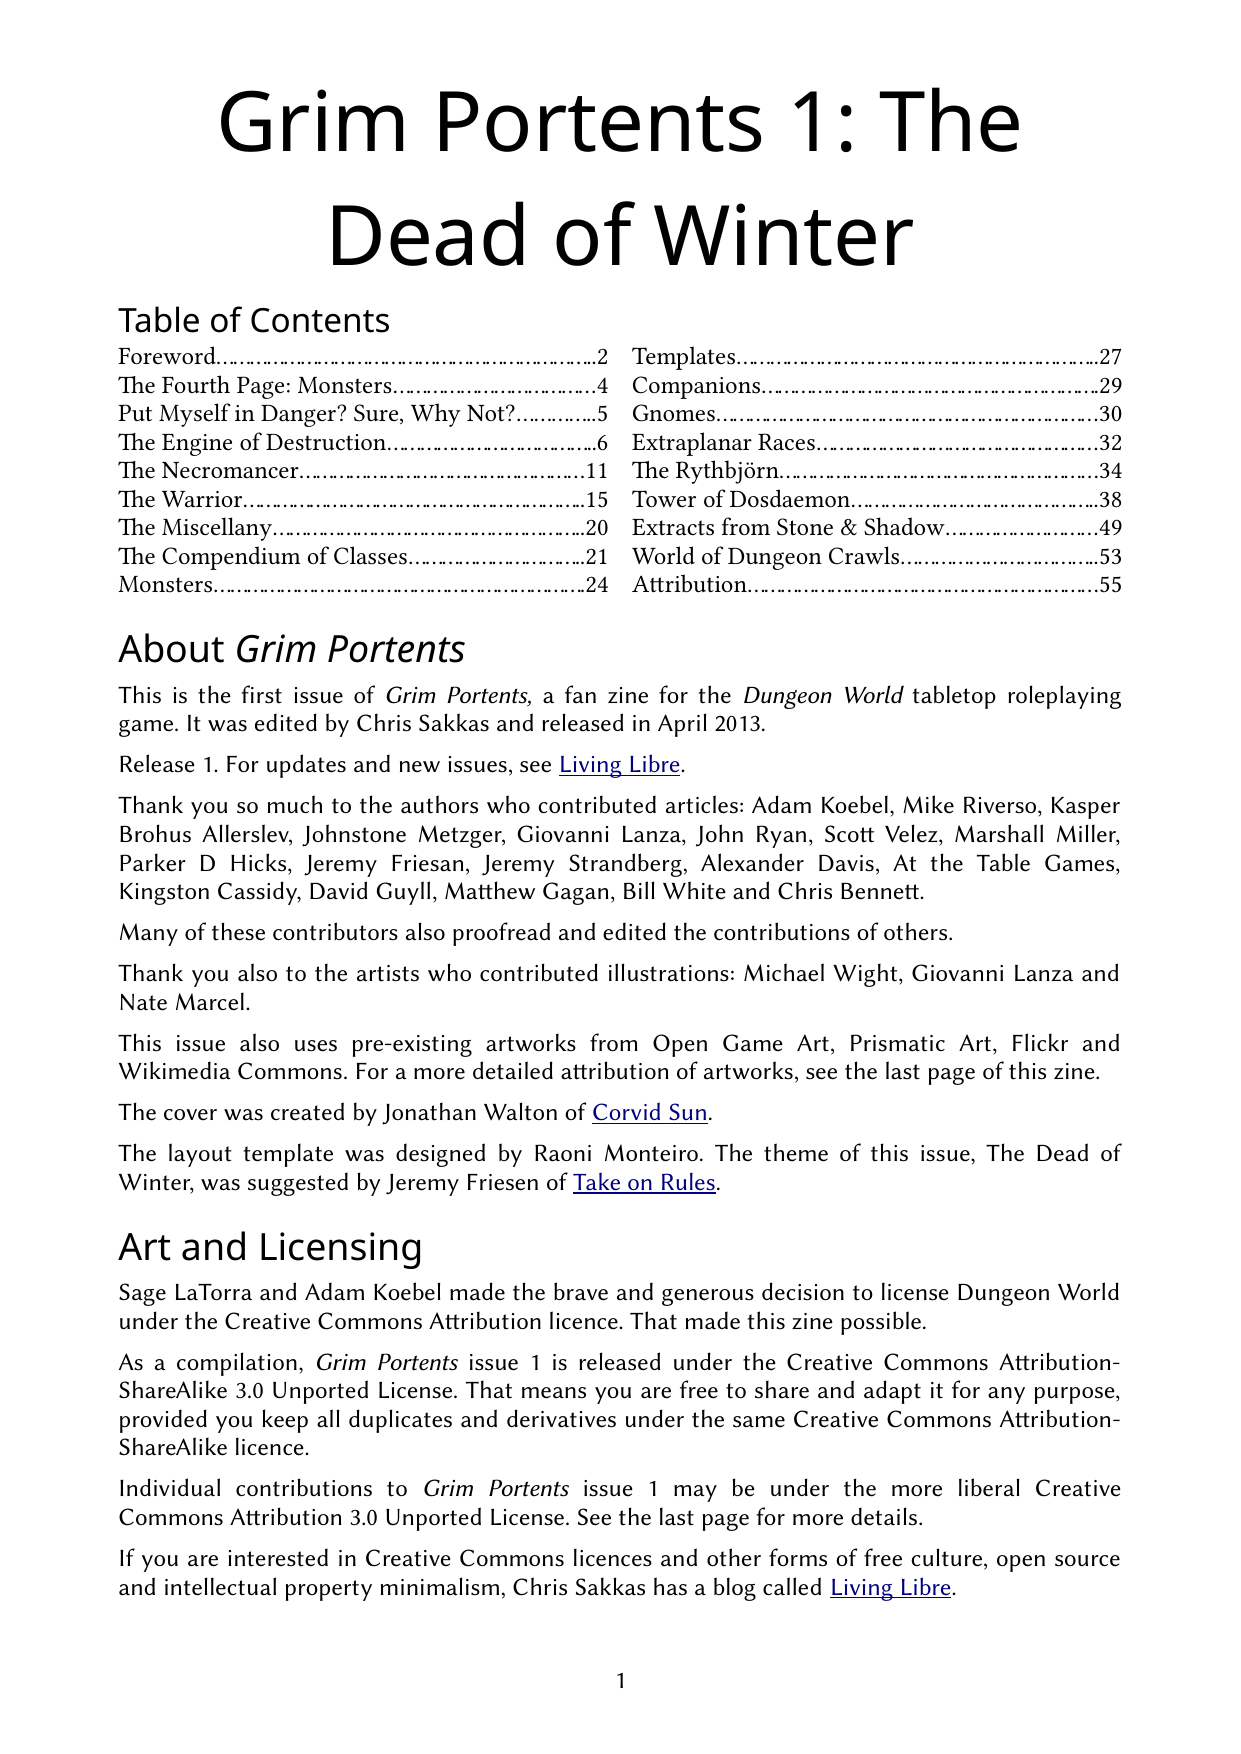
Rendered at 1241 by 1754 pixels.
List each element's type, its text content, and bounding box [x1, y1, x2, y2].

text The Rythbjörn 34 [632, 456, 1122, 485]
text Individual contributions to Grim Portents issue 1 may be under the more liberal Creative Commons Attribution 3.0 Unported License. See the last page for more details. [118, 1474, 1122, 1532]
text As a compilation, Grim Portents issue 1 is released under the Creative Commons Attribution-ShareAlike 3.0 Unported License. That means you are free to share and adapt it for any purpose, provided you keep all duplicates and derivatives under the same Creative Commons Attribution-ShareAlike licence. [118, 1348, 1122, 1462]
subtitle Table of Contents [118, 297, 1122, 342]
text Foreword 2 [118, 342, 608, 371]
text The Fourth Page: Monsters 4 [118, 371, 608, 399]
text The cover was created by Jonathan Walton of Corvid Sun. [118, 1098, 1122, 1127]
text This issue also uses pre-existing artworks from Open Game Art, Prismatic Art, Flickr and Wikimedia Commons. For a more detailed attribution of artworks, see the last page of this zine. [118, 1029, 1122, 1086]
text Tower of Dosdaemon 38 [632, 485, 1122, 513]
text The Necromancer 11 [118, 456, 608, 485]
text Gnomes 30 [632, 399, 1122, 428]
text Monsters 24 [118, 571, 608, 599]
text Extracts from Stone & Shadow 49 [632, 513, 1122, 542]
text Many of these contributors also proofread and edited the contributions of others. [118, 918, 1122, 947]
text The Compendium of Classes 21 [118, 542, 608, 571]
text The Engine of Destruction 6 [118, 428, 608, 456]
text Thank you so much to the authors who contributed articles: Adam Koebel, Mike Riverso, Kasper Brohus Allerslev, Johnstone Metzger, Giovanni Lanza, John Ryan, Scott Velez, Marshall Miller, Parker D Hicks, Jeremy Friesan, Jeremy Strandberg, Alexander Davis, At the Table Games, Kingston Cassidy, David Guyll, Matthew Gagan, Bill White and Chris Bennett. [118, 791, 1122, 906]
text Sage LaTorra and Adam Koebel made the brave and generous decision to license Dungeon World under the Creative Commons Attribution licence. That made this zine possible. [118, 1278, 1122, 1335]
text This is the first issue of Grim Portents, a fan zine for the Dungeon World tabletop roleplaying game. It was edited by Chris Sakkas and released in April 2013. [118, 681, 1122, 738]
text Companions 29 [632, 371, 1122, 399]
title Grim Portents 1: The Dead of Winter [118, 63, 1122, 290]
text Templates 27 [632, 342, 1122, 371]
text Attribution 55 [632, 571, 1122, 599]
text The Warrior 15 [118, 485, 608, 513]
text If you are interested in Creative Commons licences and other forms of free culture, open source and intellectual property minimalism, Chris Sakkas has a blog called Living Libre. [118, 1544, 1122, 1601]
subtitle Art and Licensing [118, 1220, 1122, 1271]
text World of Dungeon Crawls 53 [632, 542, 1122, 571]
text The Miscellany 20 [118, 513, 608, 542]
text Release 1. For updates and new issues, see Living Libre. [118, 750, 1122, 779]
text Put Myself in Danger? Sure, Why Not? 5 [118, 399, 608, 428]
text Extraplanar Races 32 [632, 428, 1122, 456]
text Thank you also to the artists who contributed illustrations: Michael Wight, Giovanni Lanza and Nate Marcel. [118, 959, 1122, 1016]
subtitle About Grim Portents [118, 623, 1122, 674]
text The layout template was designed by Raoni Monteiro. The theme of this issue, The Dead of Winter, was suggested by Jeremy Friesen of Take on Rules. [118, 1139, 1122, 1196]
